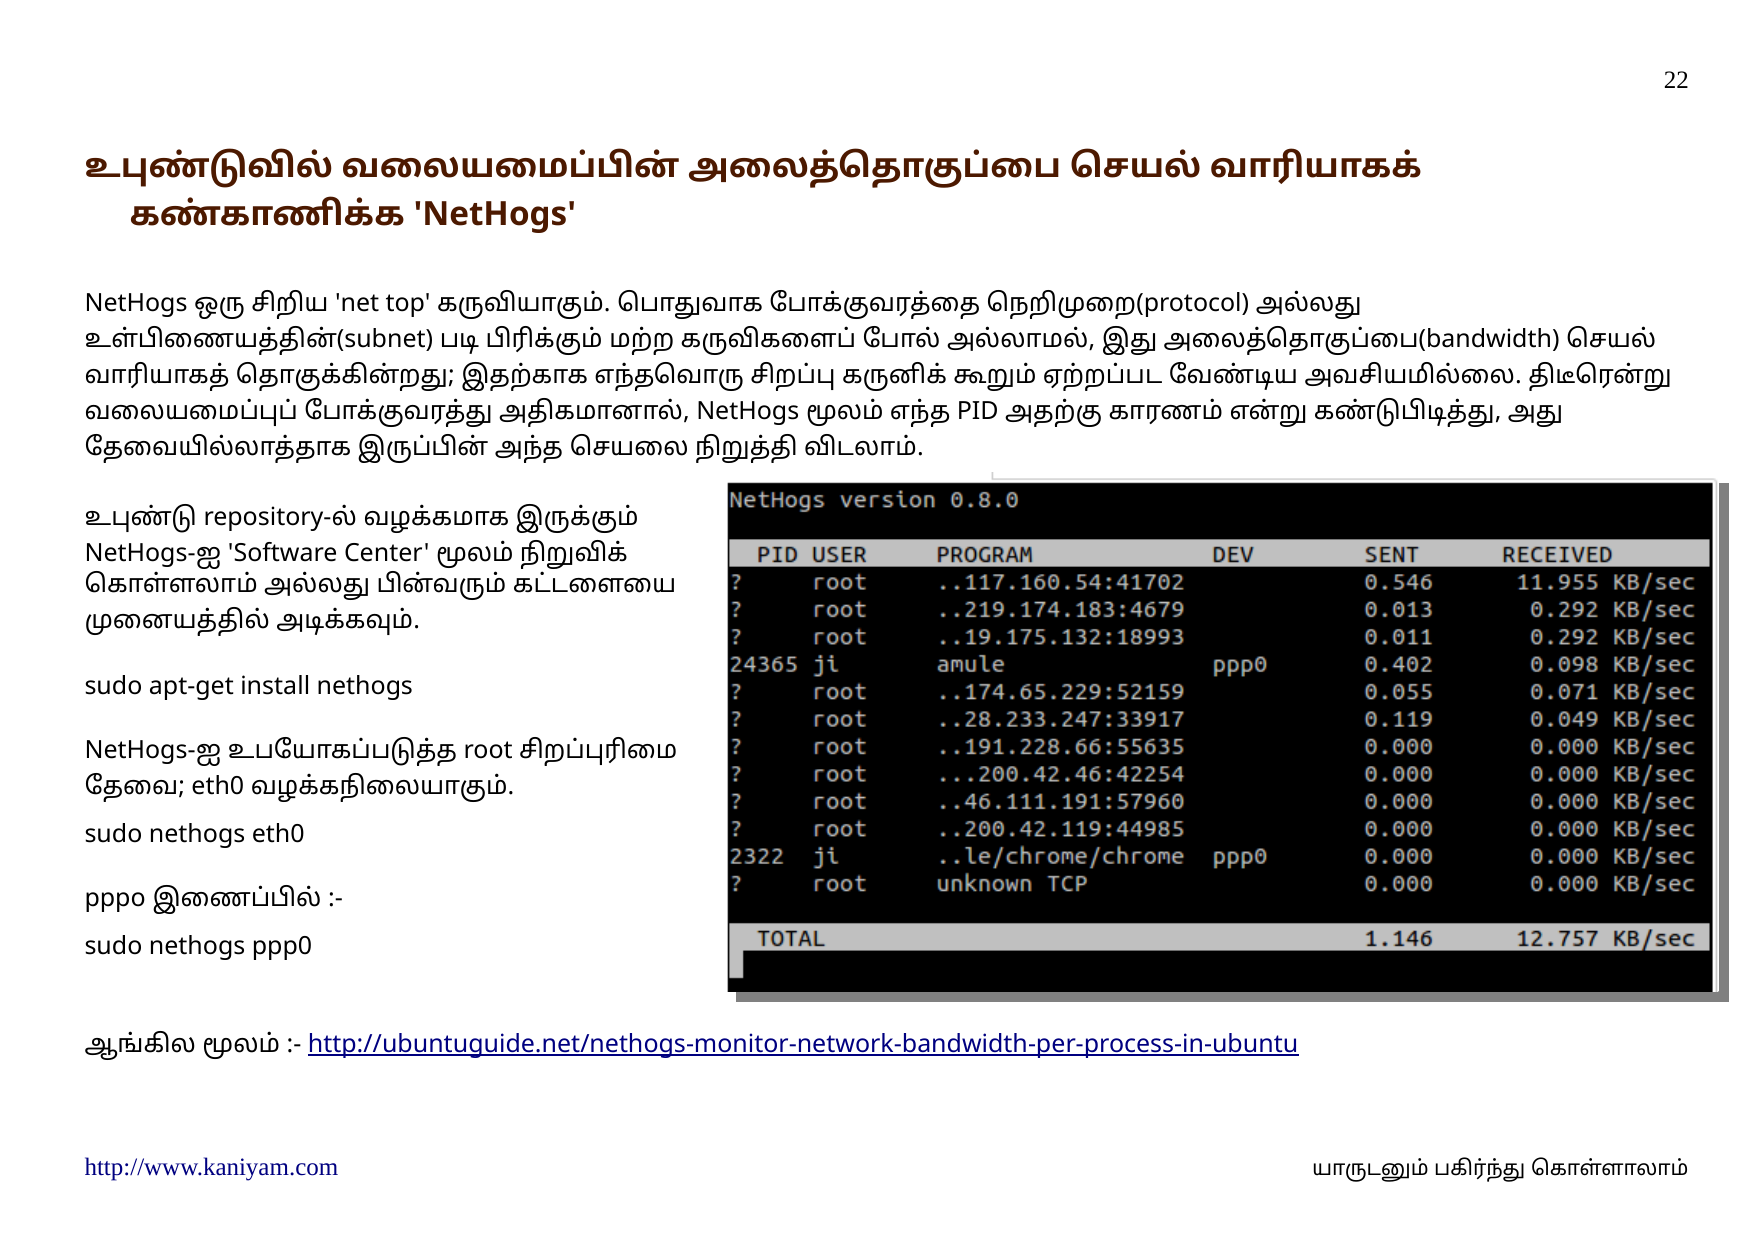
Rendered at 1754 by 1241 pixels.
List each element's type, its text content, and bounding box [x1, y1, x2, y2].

picture [725, 472, 1719, 992]
text NetHogs ஒரு சிறிய 'net top' கருவியாகும். பொதுவாக போக்குவரத்தை நெறிமுறை(protocol) அல்லது உள்பிணையத்தின்(subnet) படி பிரிக்கும் மற்ற கருவிகளைப் போல் அல்லாமல், இது அலைத்தொகுப்பை(bandwidth) செயல் வாரியாகத் தொகுக்கின்றது; இதற்காக எந்தவொரு சிறப்பு கருனிக் கூறும் ஏற்றப்பட வேண்டிய அவசியமில்லை. திடீரென்று வலையமைப்புப் போக்குவரத்து அதிகமானால், NetHogs மூலம் எந்த PID அதற்கு காரணம் என்று கண்டுபிடித்து, அது தேவையில்லாத்தாக இருப்பின் அந்த செயலை நிறுத்தி விடலாம். உபுண்டு repository-ல் வழக்கமாக இருக்கும் NetHogs-ஐ 'Software Center' மூலம் நிறுவிக் கொள்ளலாம் அல்லது பின்வரும் கட்டளையை முனையத்தில் அடிக்கவும். [84, 285, 1688, 638]
text pppo இணைப்பில் :- [84, 879, 725, 915]
text sudo nethogs eth0 [84, 816, 725, 850]
text sudo apt-get install nethogs [84, 668, 725, 702]
text ஆங்கில மூலம் :- http://ubuntuguide.net/nethogs-monitor-network-bandwidth-per-process-in-ubuntu [84, 1026, 1688, 1062]
text NetHogs-ஐ உபயோகப்படுத்த root சிறப்புரிமை தேவை; eth0 வழக்கநிலையாகும். [84, 731, 725, 803]
subtitle உபுண்டுவில் வலையமைப்பின் அலைத்தொகுப்பை செயல் வாரியாகக் கண்காணிக்க 'NetHogs' [84, 149, 1688, 238]
text sudo nethogs ppp0 [84, 928, 725, 962]
